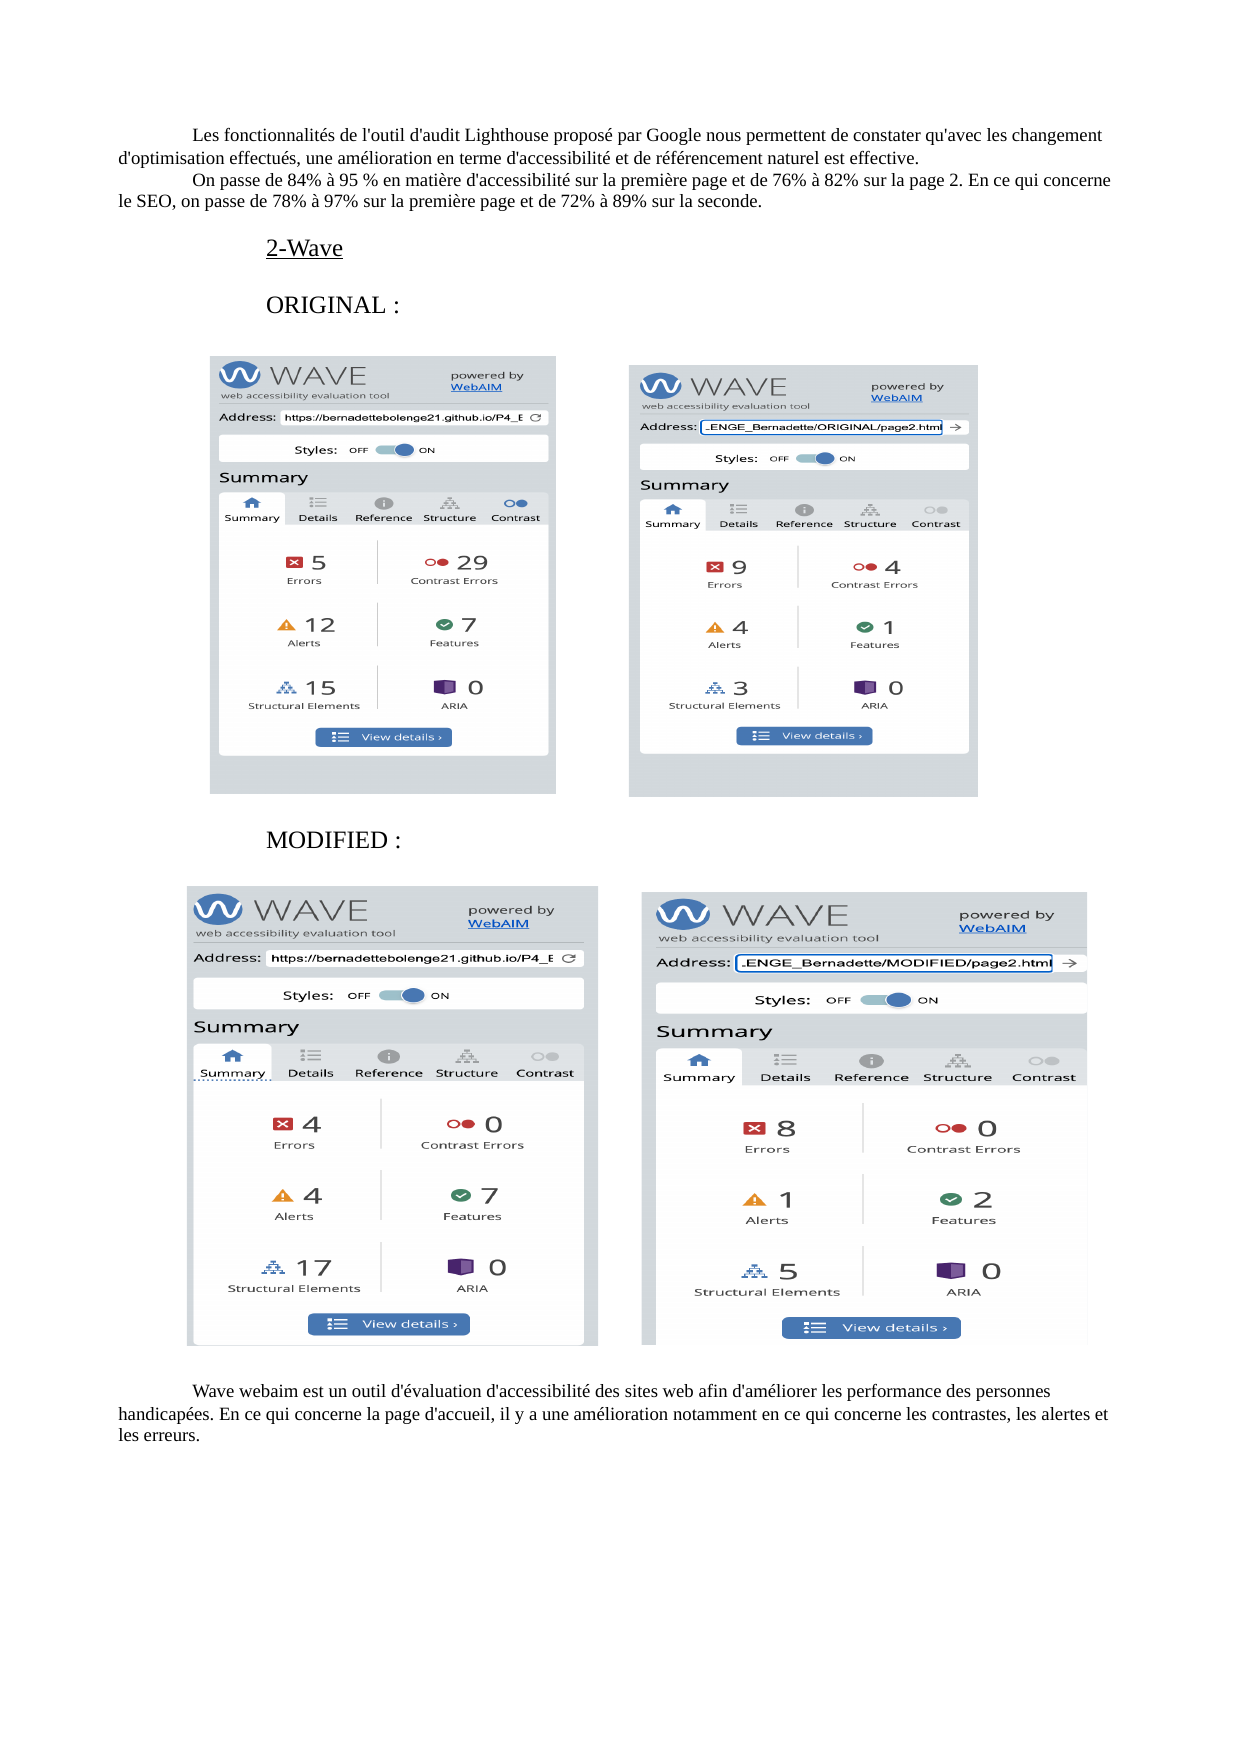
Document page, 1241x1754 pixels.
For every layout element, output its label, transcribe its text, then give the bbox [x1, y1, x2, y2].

text MODIFIED : [118, 825, 1122, 854]
picture [209, 356, 556, 794]
picture [186, 886, 599, 1346]
text 2-Wave [118, 233, 1122, 262]
picture [641, 892, 1088, 1345]
text Wave webaim est un outil d'évaluation d'accessibilité des sites web afin d'améliorer les performance des personnes handicapées. En ce qui concerne la page d'accueil, il y a une amélioration notamment en ce qui concerne les contrastes, les alertes et les erreurs. [118, 1374, 1122, 1446]
text Les fonctionnalités de l'outil d'audit Lighthouse proposé par Google nous permettent de constater qu'avec les changement d'optimisation effectués, une amélioration en terme d'accessibilité et de référencement naturel est effective. [118, 118, 1122, 168]
picture [628, 365, 978, 797]
text ORIGINAL : [118, 291, 1122, 319]
text On passe de 84% à 95 % en matière d'accessibilité sur la première page et de 76% à 82% sur la page 2. En ce qui concerne le SEO, on passe de 78% à 97% sur la première page et de 72% à 89% sur la seconde. [118, 168, 1122, 212]
